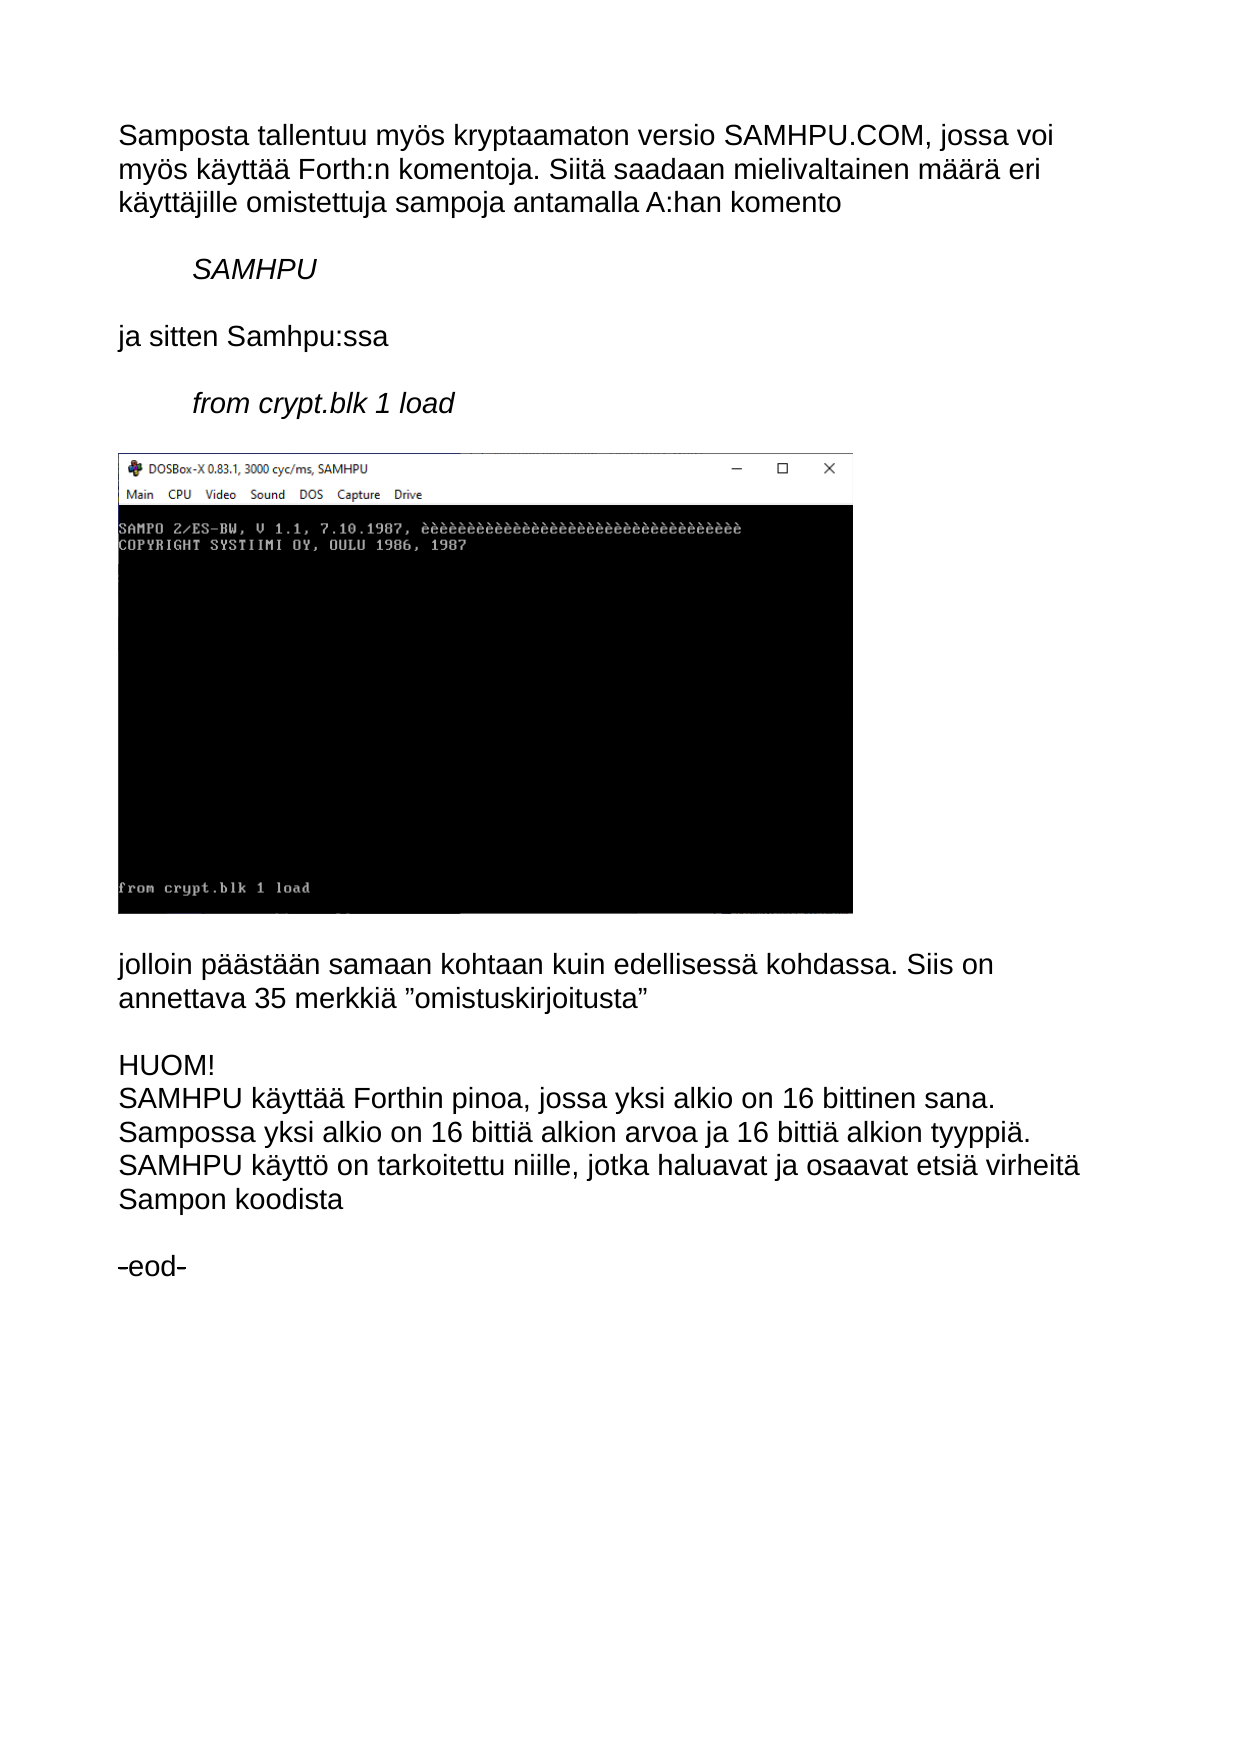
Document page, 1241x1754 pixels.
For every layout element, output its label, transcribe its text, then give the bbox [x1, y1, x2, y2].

text HUOM! [118, 1048, 1122, 1081]
text Samposta tallentuu myös kryptaamaton versio SAMHPU.COM, jossa voi myös käyttää Forth:n komentoja. Siitä saadaan mielivaltainen määrä eri käyttäjille omistettuja sampoja antamalla A:han komento [118, 118, 1122, 219]
text ja sitten Samhpu:ssa [118, 319, 1122, 353]
text jolloin päästään samaan kohtaan kuin edellisessä kohdassa. Siis on annettava 35 merkkiä ”omistuskirjoitusta” [118, 947, 1122, 1014]
text -eod- [118, 1249, 1122, 1282]
picture [118, 453, 853, 914]
text SAMHPU käyttää Forthin pinoa, jossa yksi alkio on 16 bittinen sana. Sampossa yksi alkio on 16 bittiä alkion arvoa ja 16 bittiä alkion tyyppiä. SAMHPU käyttö on tarkoitettu niille, jotka haluavat ja osaavat etsiä virheitä Sampon koodista [118, 1081, 1122, 1215]
text SAMHPU [118, 252, 1122, 286]
text from crypt.blk 1 load [118, 386, 1122, 420]
